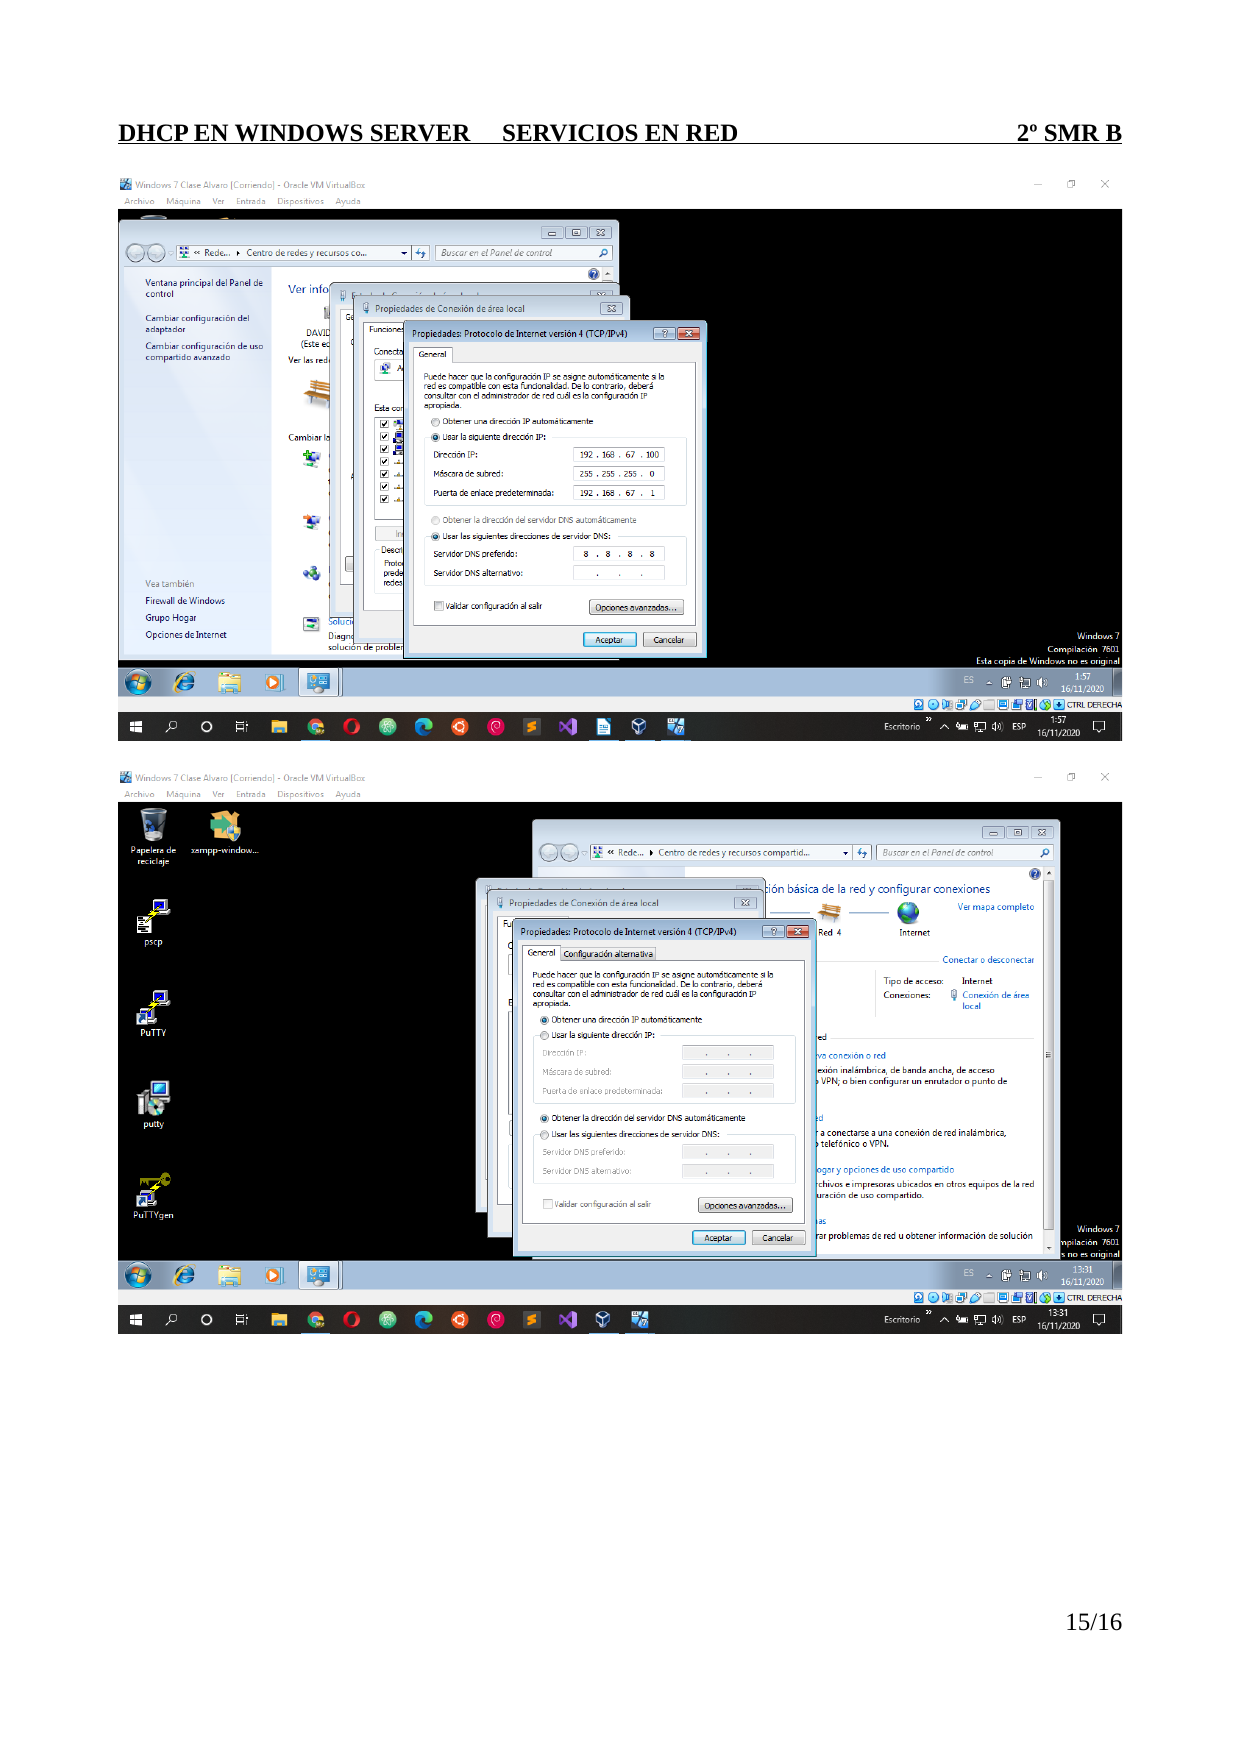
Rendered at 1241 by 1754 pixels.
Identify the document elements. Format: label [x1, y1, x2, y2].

picture [118, 176, 1123, 741]
picture [118, 769, 1123, 1334]
